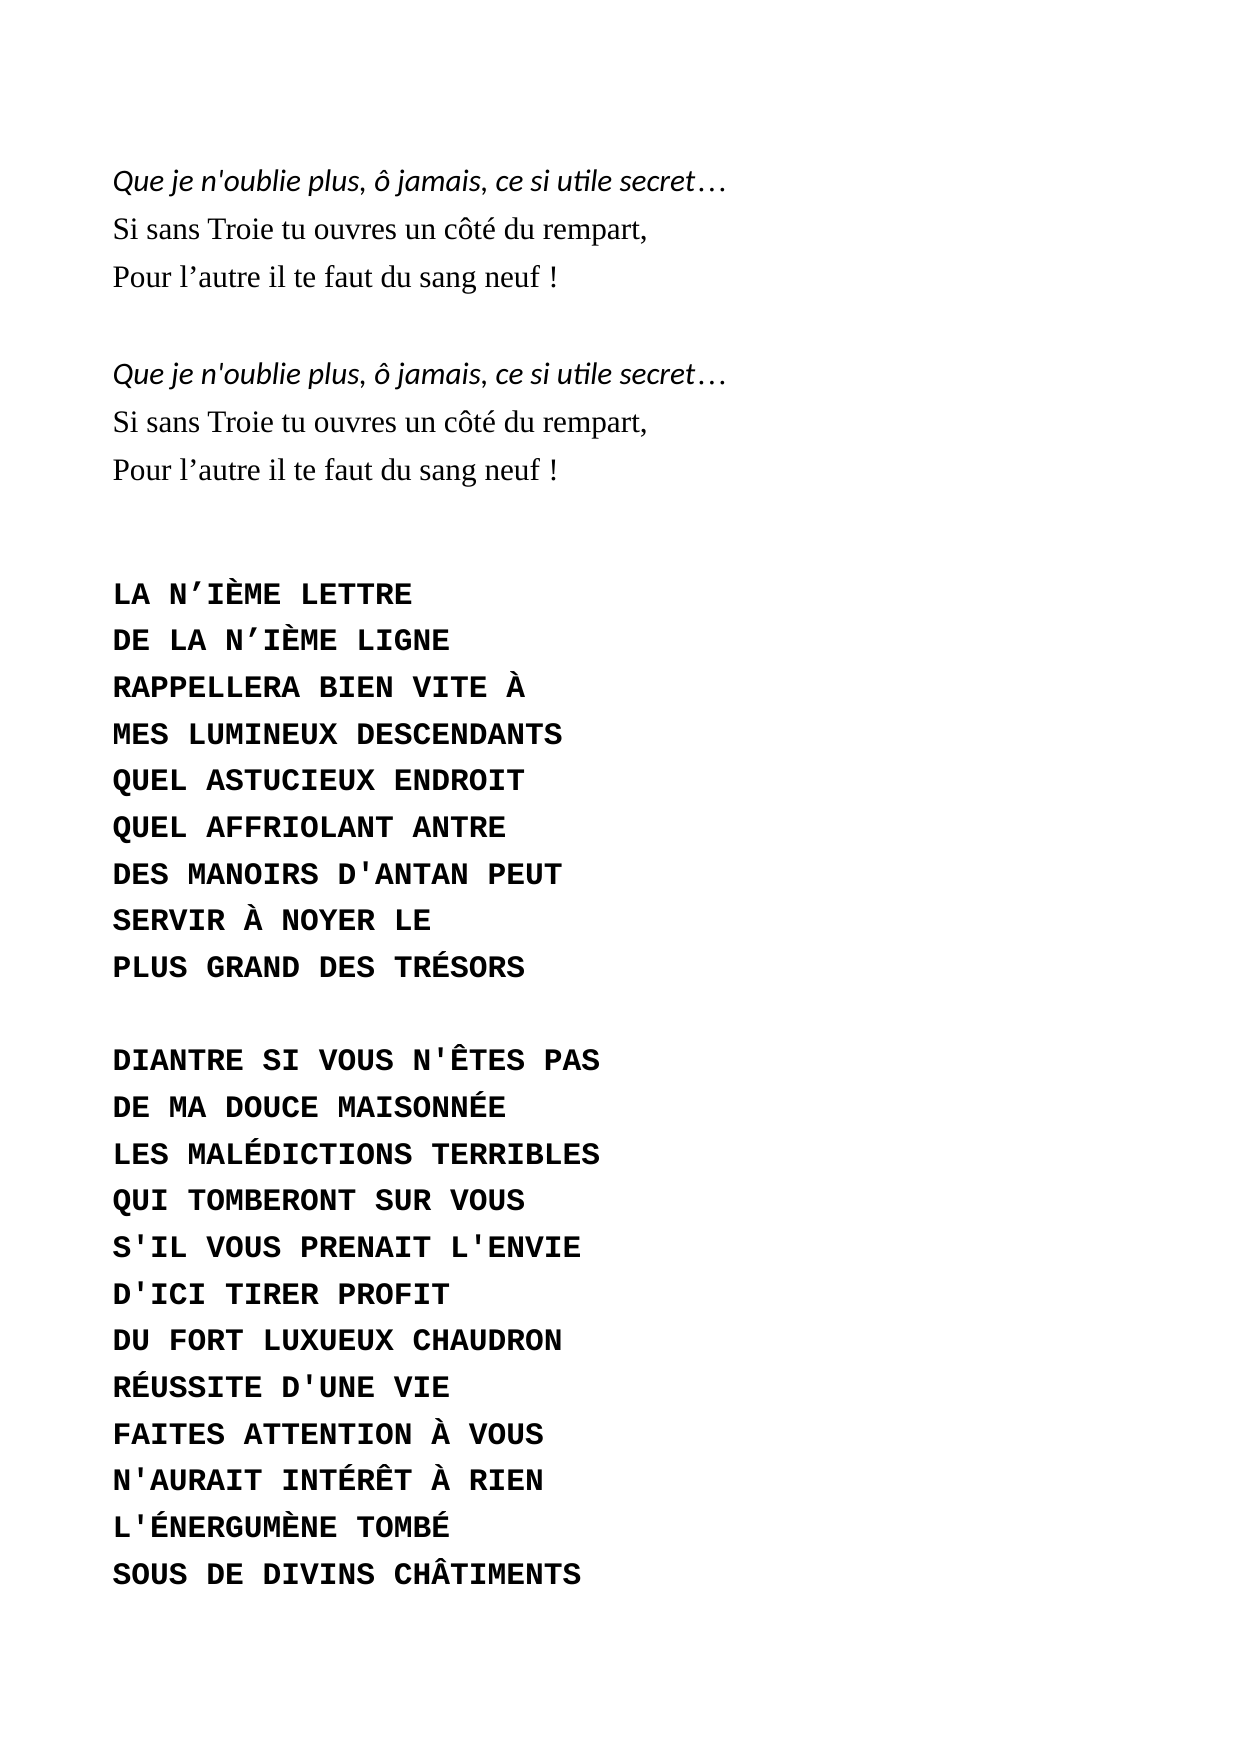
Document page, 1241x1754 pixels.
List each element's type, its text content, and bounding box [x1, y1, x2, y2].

text LES MALÉDICTIONS TERRIBLES [112, 1138, 1128, 1173]
text L'ÉNERGUMÈNE TOMBÉ [112, 1511, 1128, 1547]
text Si sans Troie tu ouvres un côté du rempart, [112, 211, 1128, 247]
text FAITES ATTENTION À VOUS [112, 1418, 1128, 1453]
text MES LUMINEUX DESCENDANTS [112, 718, 1128, 753]
text SOUS DE DIVINS CHÂTIMENTS [112, 1558, 1128, 1593]
text DE MA DOUCE MAISONNÉE [112, 1091, 1128, 1127]
text N'AURAIT INTÉRÊT À RIEN [112, 1465, 1128, 1500]
text Si sans Troie tu ouvres un côté du rempart, [112, 404, 1128, 440]
text RAPPELLERA BIEN VITE À [112, 671, 1128, 707]
text PLUS GRAND DES TRÉSORS [112, 951, 1128, 987]
text QUEL ASTUCIEUX ENDROIT [112, 765, 1128, 800]
text Pour l’autre il te faut du sang neuf ! [112, 258, 1128, 294]
text DU FORT LUXUEUX CHAUDRON [112, 1325, 1128, 1360]
text DES MANOIRS D'ANTAN PEUT [112, 858, 1128, 893]
text DE LA N’IÈME LIGNE [112, 625, 1128, 660]
text RÉUSSITE D'UNE VIE [112, 1371, 1128, 1407]
text Que je n'oublie plus, ô jamais, ce si utile secret… [112, 161, 1128, 199]
text QUEL AFFRIOLANT ANTRE [112, 811, 1128, 847]
text QUI TOMBERONT SUR VOUS [112, 1185, 1128, 1220]
text LA N’IÈME LETTRE [112, 578, 1128, 613]
text SERVIR À NOYER LE [112, 905, 1128, 940]
text Pour l’autre il te faut du sang neuf ! [112, 451, 1128, 487]
text D'ICI TIRER PROFIT [112, 1278, 1128, 1313]
text DIANTRE SI VOUS N'ÊTES PAS [112, 1045, 1128, 1080]
text Que je n'oublie plus, ô jamais, ce si utile secret… [112, 354, 1128, 392]
text S'IL VOUS PRENAIT L'ENVIE [112, 1231, 1128, 1267]
